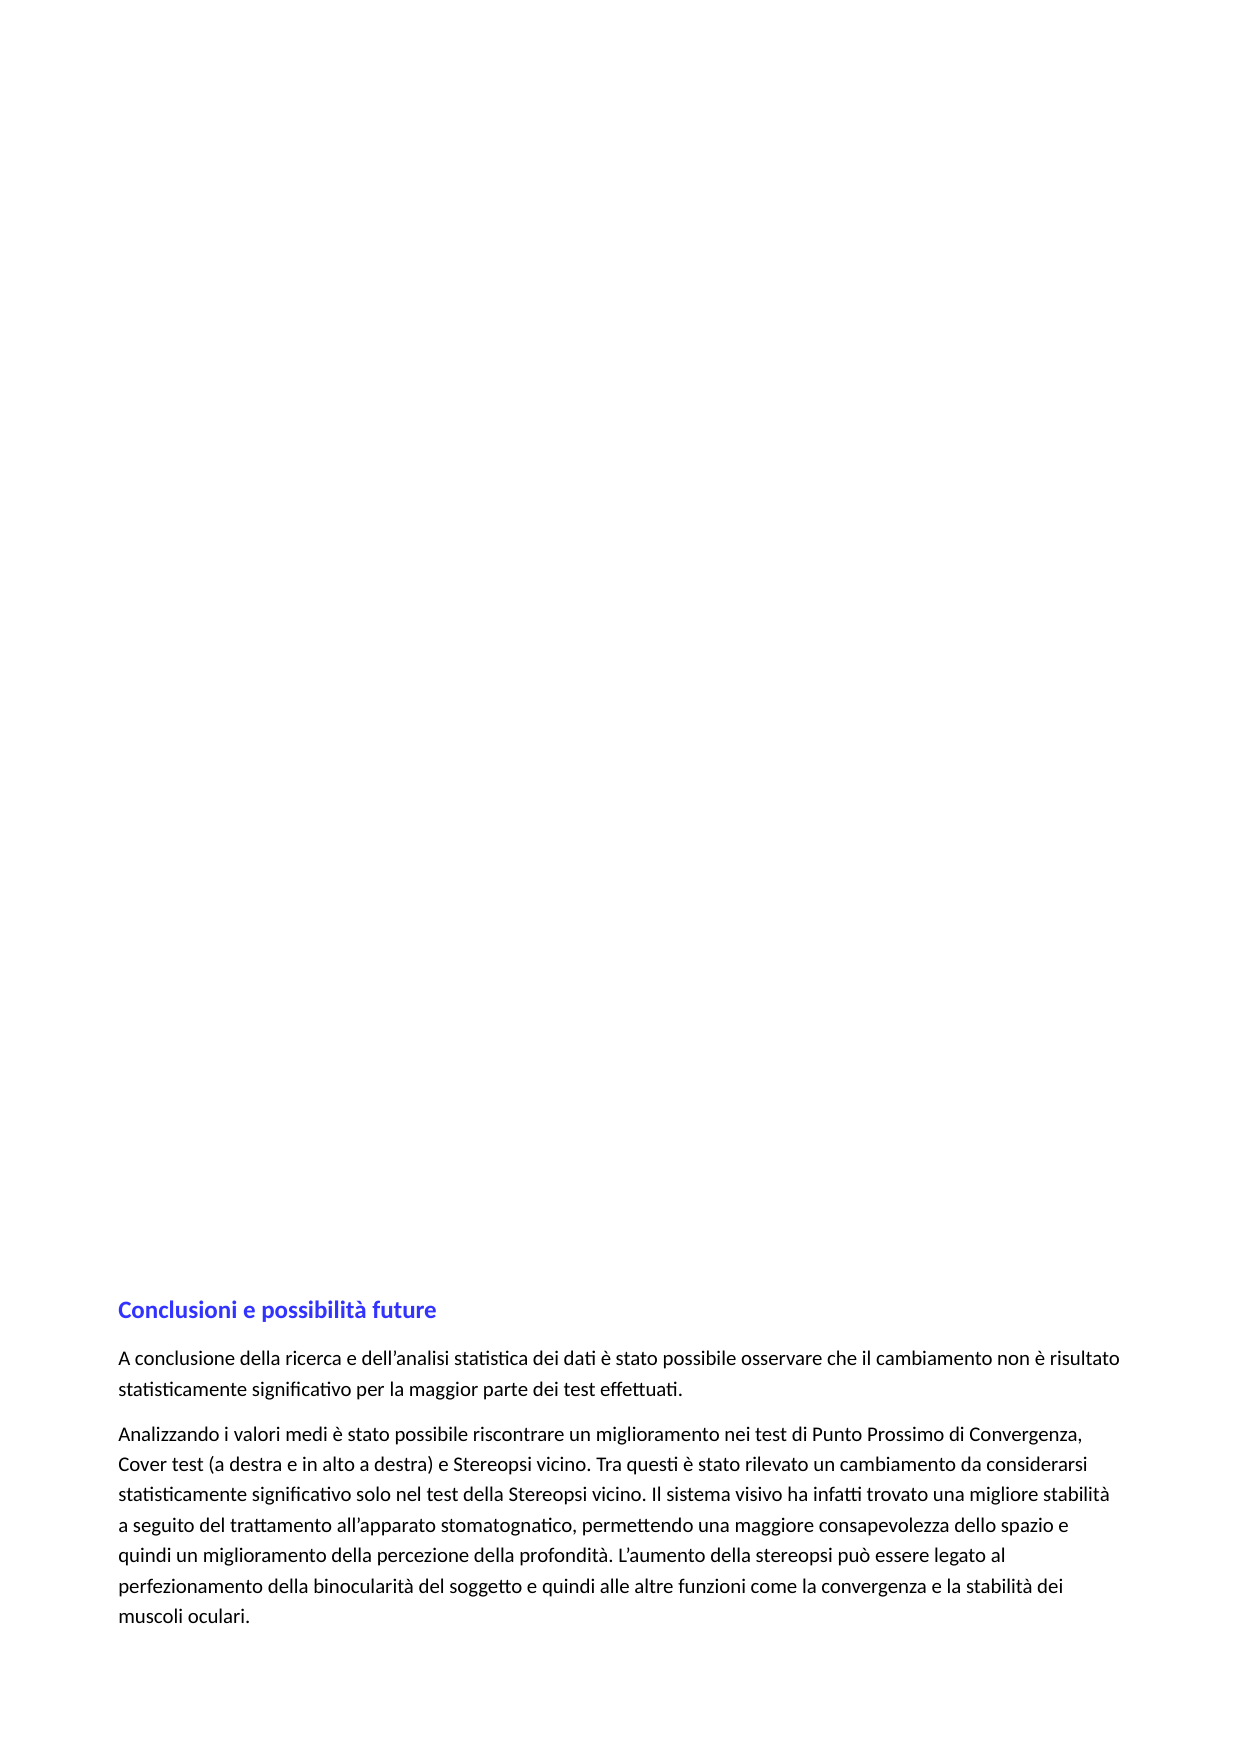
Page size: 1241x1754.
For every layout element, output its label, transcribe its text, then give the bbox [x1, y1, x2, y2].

text Analizzando i valori medi è stato possibile riscontrare un miglioramento nei test di Punto Prossimo di Convergenza, Cover test (a destra e in alto a destra) e Stereopsi vicino. Tra questi è stato rilevato un cambiamento da considerarsi statisticamente significativo solo nel test della Stereopsi vicino. Il sistema visivo ha infatti trovato una migliore stabilità a seguito del trattamento all’apparato stomatognatico, permettendo una maggiore consapevolezza dello spazio e quindi un miglioramento della percezione della profondità. L’aumento della stereopsi può essere legato al perfezionamento della binocularità del soggetto e quindi alle altre funzioni come la convergenza e la stabilità dei muscoli oculari. [118, 1421, 1122, 1629]
text A conclusione della ricerca e dell’analisi statistica dei dati è stato possibile osservare che il cambiamento non è risultato statisticamente significativo per la maggior parte dei test effettuati. [118, 1345, 1122, 1401]
text Conclusioni e possibilità future [118, 1294, 1122, 1325]
